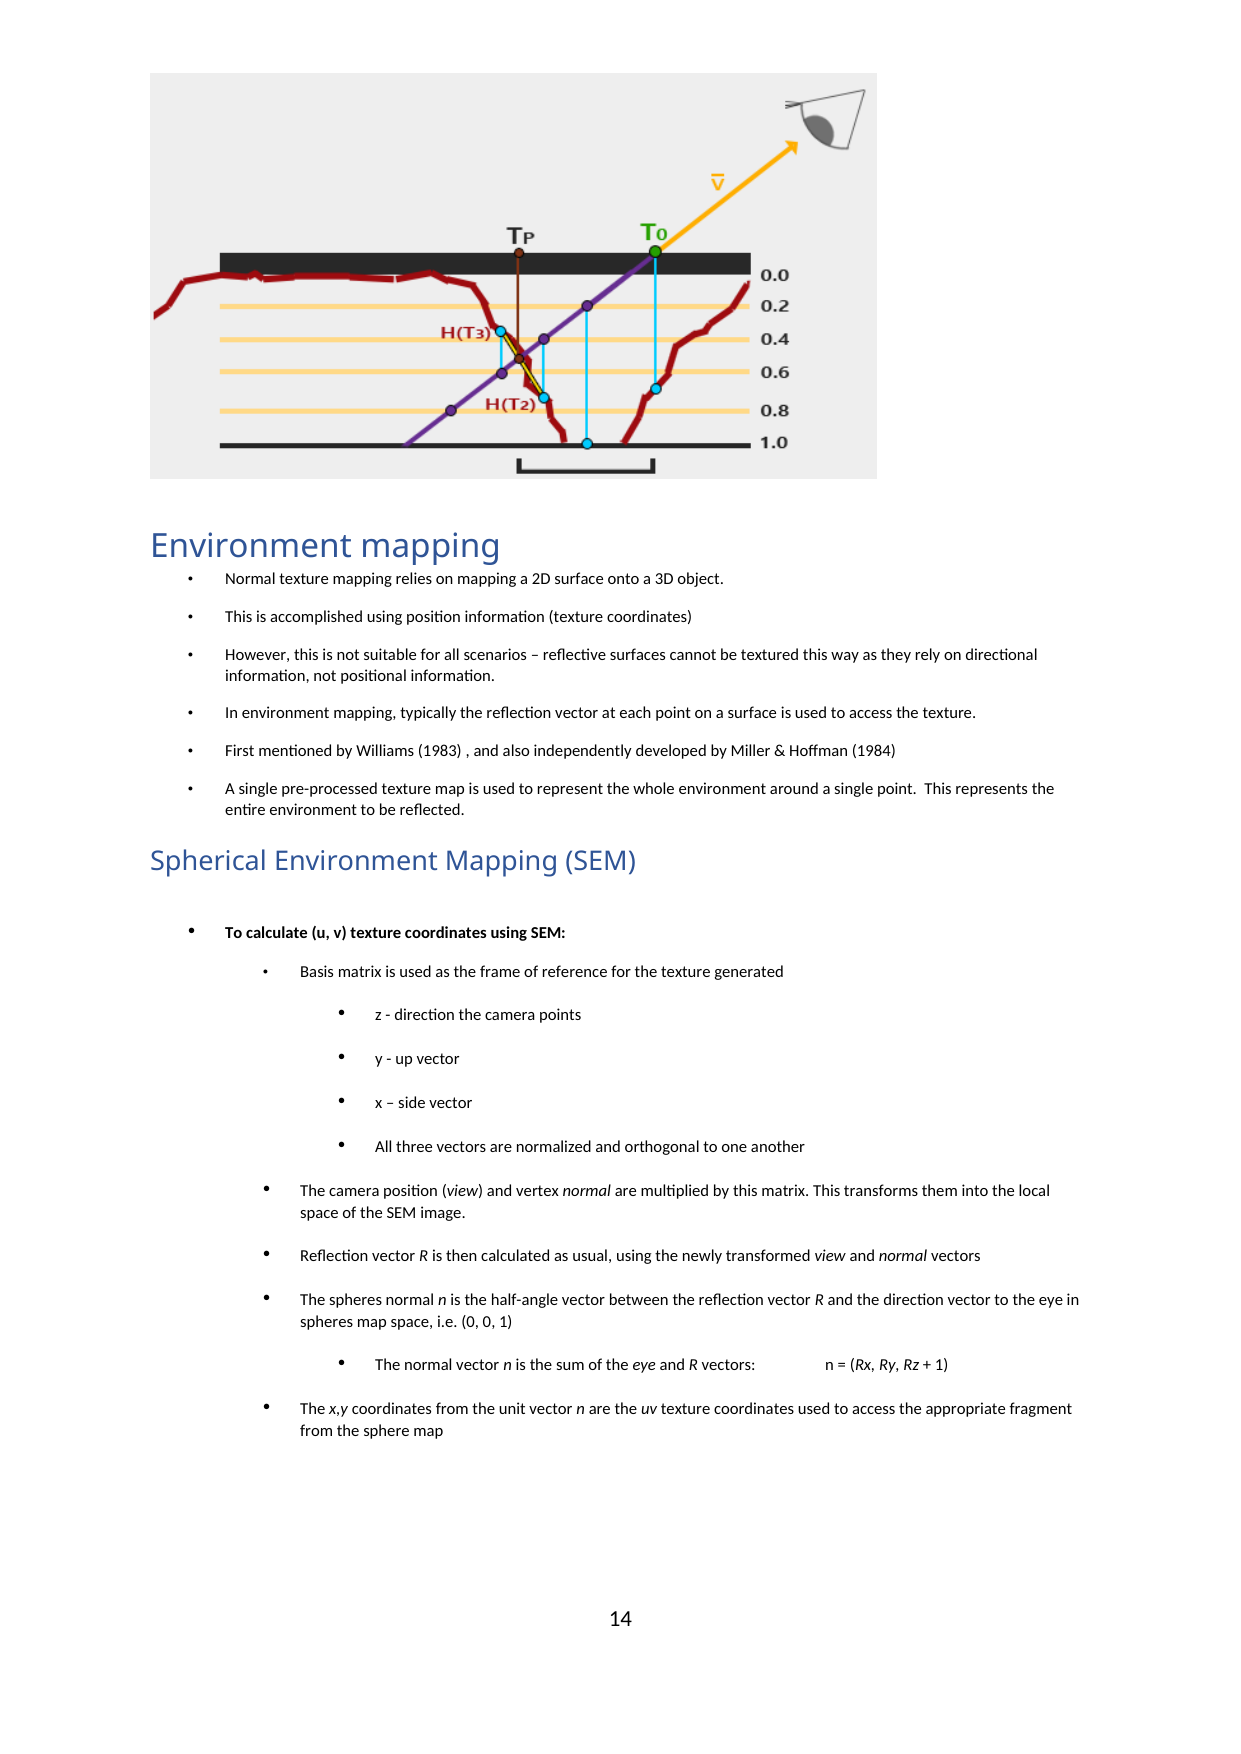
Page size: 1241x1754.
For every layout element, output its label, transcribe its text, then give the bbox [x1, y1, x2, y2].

list However, this is not suitable for all scenarios – reflective surfaces cannot be textured this way as they rely on directional information, not positional information. [187, 644, 1090, 685]
list x – side vector [337, 1087, 1090, 1113]
list Reflection vector R is then calculated as usual, using the newly transformed view and normal vectors [262, 1240, 1090, 1266]
list In environment mapping, typically the reflection vector at each point on a surface is used to access the texture. [187, 703, 1090, 723]
list All three vectors are normalized and orthogonal to one another [337, 1131, 1090, 1157]
list Normal texture mapping relies on mapping a 2D surface onto a 3D object. [187, 568, 1090, 589]
list Basis matrix is used as the frame of reference for the texture generated [262, 961, 1090, 981]
list This is accomplished using position information (texture coordinates) [187, 606, 1090, 627]
list A single pre-processed texture map is used to represent the whole environment around a single point. This represents the entire environment to be reflected. [187, 778, 1090, 819]
list To calculate (u, v) texture coordinates using SEM: [187, 917, 1090, 943]
list First mentioned by Williams (1983) , and also independently developed by Miller & Hoffman (1984) [187, 740, 1090, 761]
list The normal vector n is the sum of the eye and R vectors: n = (Rx, Ry, Rz + 1) [337, 1349, 1090, 1375]
list z - direction the camera points [337, 999, 1090, 1025]
list The spheres normal n is the half-angle vector between the reflection vector R and the direction vector to the eye in spheres map space, i.e. (0, 0, 1) [262, 1284, 1090, 1331]
list y - up vector [337, 1043, 1090, 1069]
list The camera position (view) and vertex normal are multiplied by this matrix. This transforms them into the local space of the SEM image. [262, 1175, 1090, 1222]
subtitle Environment mapping [150, 521, 1090, 567]
list The x,y coordinates from the unit vector n are the uv texture coordinates used to access the appropriate fragment from the sphere map [262, 1393, 1090, 1440]
subtitle Spherical Environment Mapping (SEM) [150, 841, 1090, 878]
